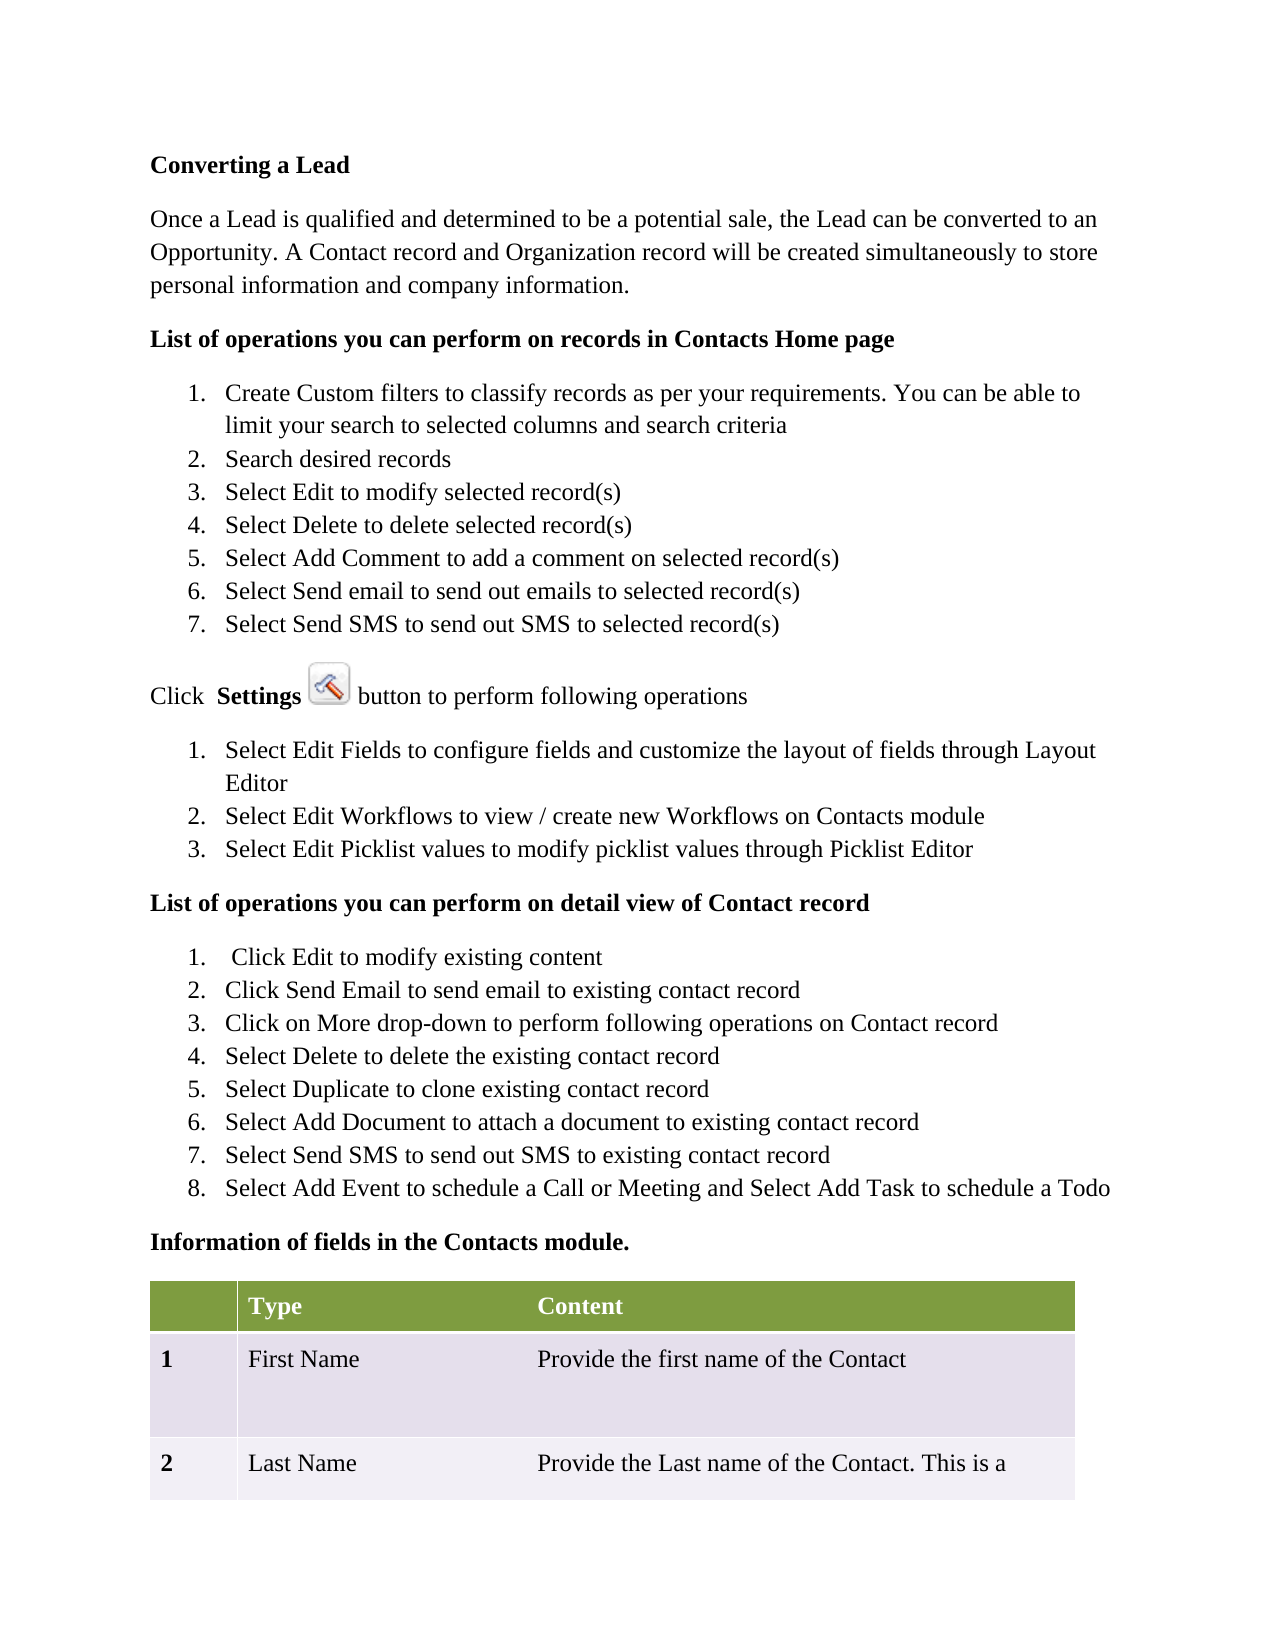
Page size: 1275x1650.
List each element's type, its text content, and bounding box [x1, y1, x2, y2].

table_cell Provide the Last name of the Contact. This is a [527, 1438, 1075, 1500]
list Search desired records [187, 444, 1125, 472]
table_header Type [238, 1281, 527, 1331]
text Click Settings button to perform following operations [150, 663, 1125, 710]
list Select Add Document to attach a document to existing contact record [187, 1107, 1125, 1136]
list Click Send Email to send email to existing contact record [187, 975, 1125, 1004]
list Select Send email to send out emails to selected record(s) [187, 576, 1125, 604]
list Select Send SMS to send out SMS to existing contact record [187, 1140, 1125, 1169]
list Select Delete to delete the existing contact record [187, 1041, 1125, 1070]
text Converting a Lead [150, 150, 1125, 179]
table_header [150, 1281, 237, 1331]
table_cell 2 [150, 1438, 237, 1500]
picture [307, 662, 352, 705]
text List of operations you can perform on records in Contacts Home page [150, 324, 1125, 352]
list Select Edit Fields to configure fields and customize the layout of fields through Layout Editor [187, 735, 1125, 797]
table_cell 1 [150, 1334, 237, 1437]
table_cell Provide the first name of the Contact [527, 1334, 1075, 1437]
list Select Edit to modify selected record(s) [187, 477, 1125, 505]
list Select Edit Workflows to view / create new Workflows on Contacts module [187, 801, 1125, 830]
table_header Content [527, 1281, 1075, 1331]
text List of operations you can perform on detail view of Contact record [150, 888, 1125, 917]
text Once a Lead is qualified and determined to be a potential sale, the Lead can be converted to an Opportunity. A Contact record and Organization record will be created simultaneously to store personal information and company information. [150, 204, 1125, 299]
list Select Add Comment to add a comment on selected record(s) [187, 543, 1125, 571]
list Select Delete to delete selected record(s) [187, 510, 1125, 538]
list Select Duplicate to clone existing contact record [187, 1074, 1125, 1103]
list Select Add Event to schedule a Call or Meeting and Select Add Task to schedule a Todo [187, 1173, 1125, 1202]
list Create Custom filters to classify records as per your requirements. You can be able to limit your search to selected columns and search criteria [187, 378, 1125, 439]
list Click on More drop-down to perform following operations on Contact record [187, 1008, 1125, 1037]
table_cell First Name [238, 1334, 527, 1437]
list Select Edit Picklist values to modify picklist values through Picklist Editor [187, 834, 1125, 863]
text Information of fields in the Contacts module. [150, 1227, 1125, 1256]
table_cell Last Name [238, 1438, 527, 1500]
list Select Send SMS to send out SMS to selected record(s) [187, 609, 1125, 637]
list Click Edit to modify existing content [187, 942, 1125, 971]
